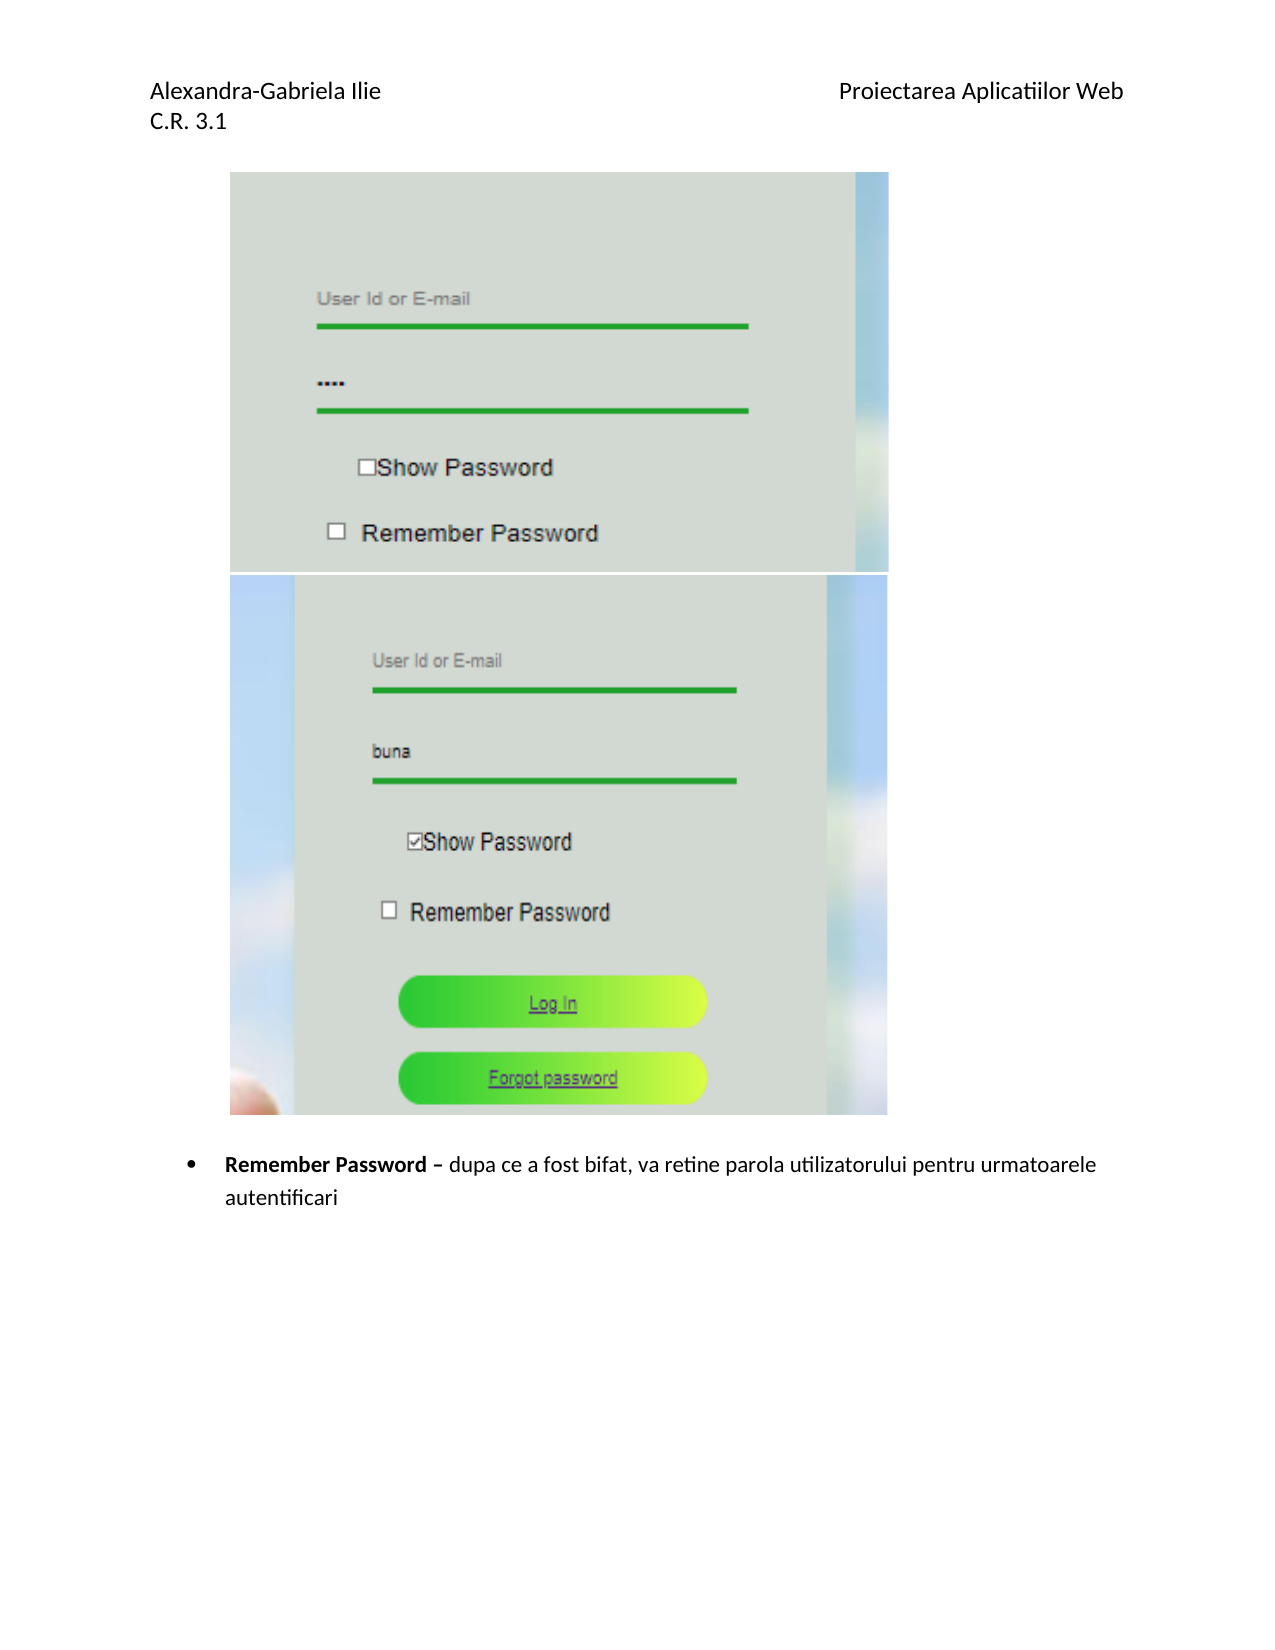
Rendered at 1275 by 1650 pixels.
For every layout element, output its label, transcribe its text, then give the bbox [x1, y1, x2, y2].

list Remember Password – dupa ce a fost bifat, va retine parola utilizatorului pentru urmatoarele autentificari [187, 1151, 1125, 1211]
